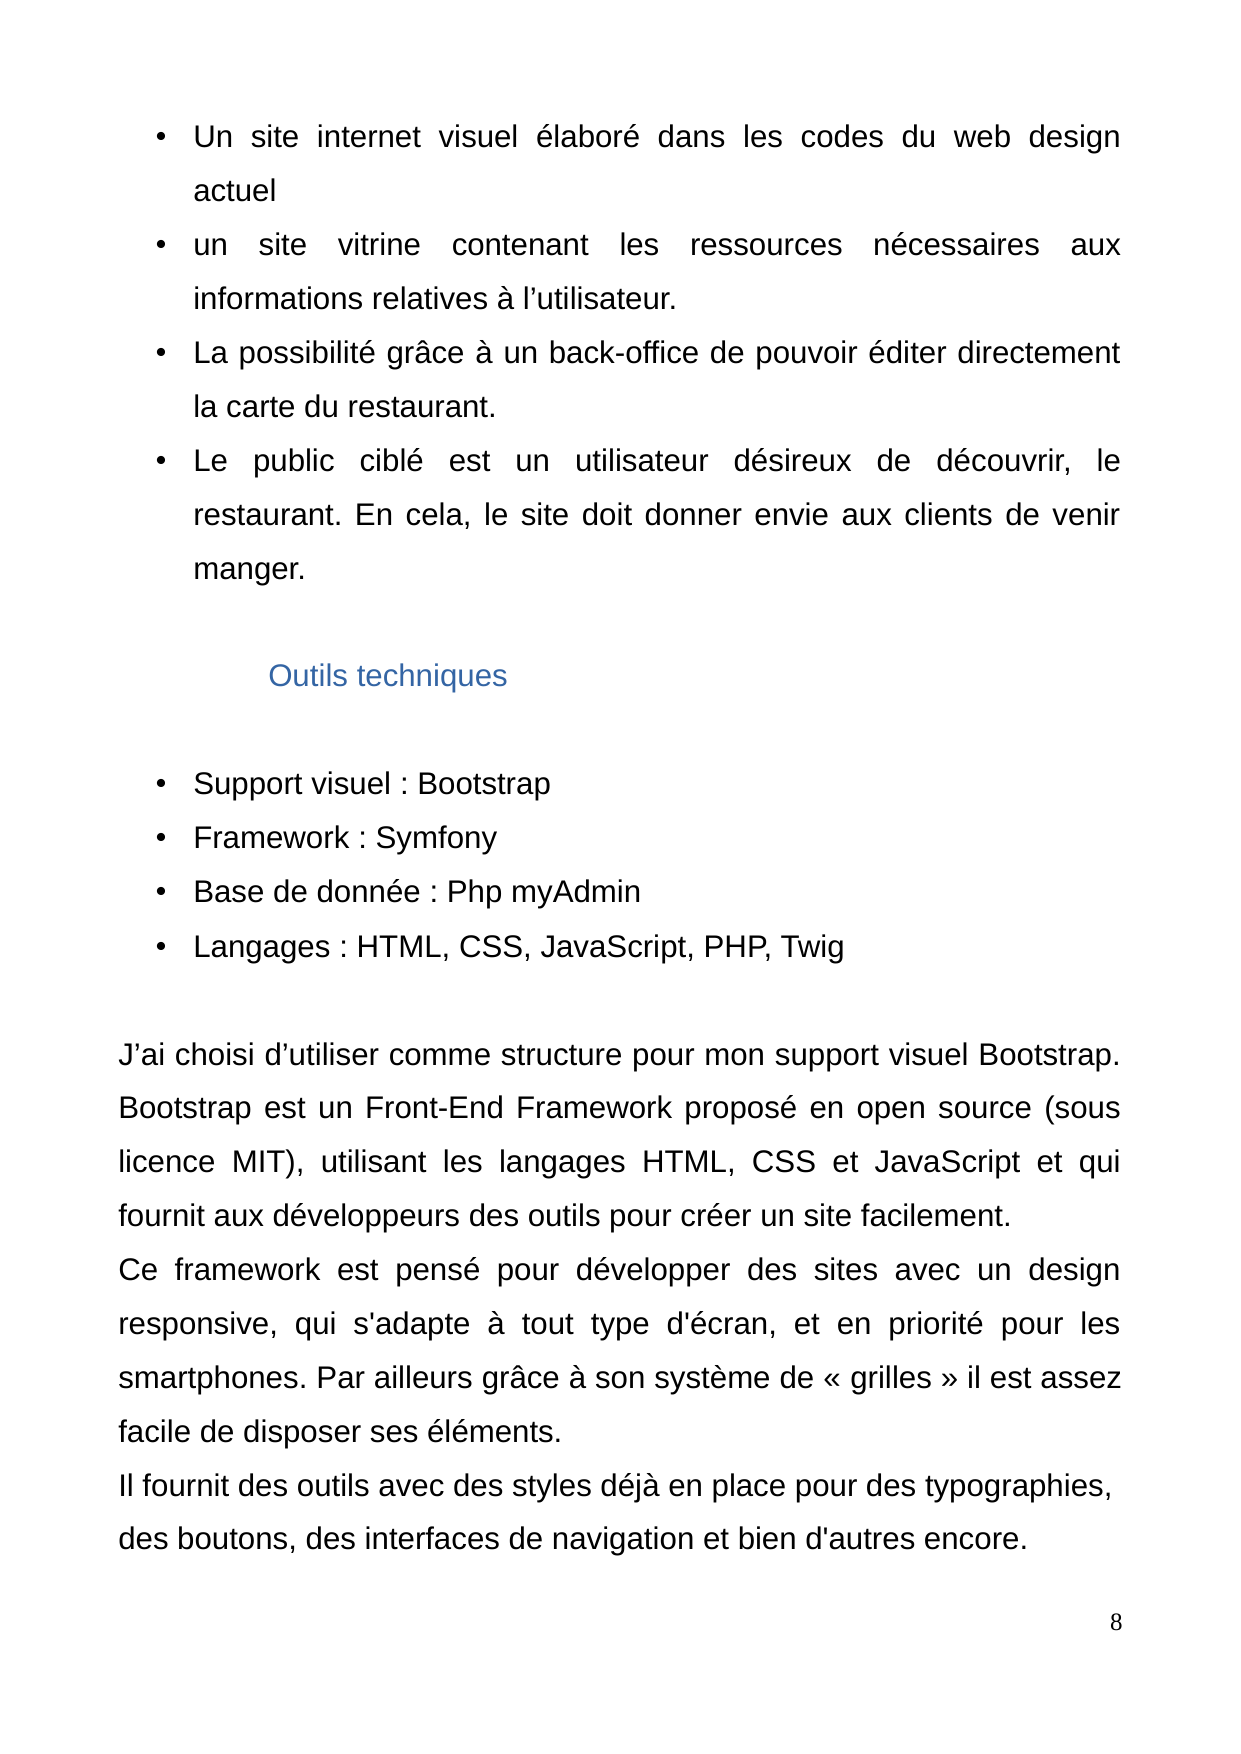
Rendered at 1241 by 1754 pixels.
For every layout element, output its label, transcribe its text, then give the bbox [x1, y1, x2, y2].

list La possibilité grâce à un back-office de pouvoir éditer directement la carte du restaurant. [156, 334, 1122, 424]
text Outils techniques [118, 657, 1122, 693]
list Framework : Symfony [156, 819, 1122, 856]
list Base de donnée : Php myAdmin [156, 873, 1122, 910]
text Il fournit des outils avec des styles déjà en place pour des typographies, [118, 1467, 1122, 1502]
list Langages : HTML, CSS, JavaScript, PHP, Twig [156, 928, 1122, 964]
text J’ai choisi d’utiliser comme structure pour mon support visuel Bootstrap. Bootstrap est un Front-End Framework proposé en open source (sous licence MIT), utilisant les langages HTML, CSS et JavaScript et qui fournit aux développeurs des outils pour créer un site facilement. [118, 1036, 1122, 1233]
list Le public ciblé est un utilisateur désireux de découvrir, le restaurant. En cela, le site doit donner envie aux clients de venir manger. [156, 442, 1122, 586]
text des boutons, des interfaces de navigation et bien d'autres encore. [118, 1520, 1122, 1556]
list un site vitrine contenant les ressources nécessaires aux informations relatives à l’utilisateur. [156, 226, 1122, 316]
list Un site internet visuel élaboré dans les codes du web design actuel [156, 118, 1122, 208]
text Ce framework est pensé pour développer des sites avec un design responsive, qui s'adapte à tout type d'écran, et en priorité pour les smartphones. Par ailleurs grâce à son système de « grilles » il est assez facile de disposer ses éléments. [118, 1251, 1122, 1449]
list Support visuel : Bootstrap [156, 765, 1122, 801]
